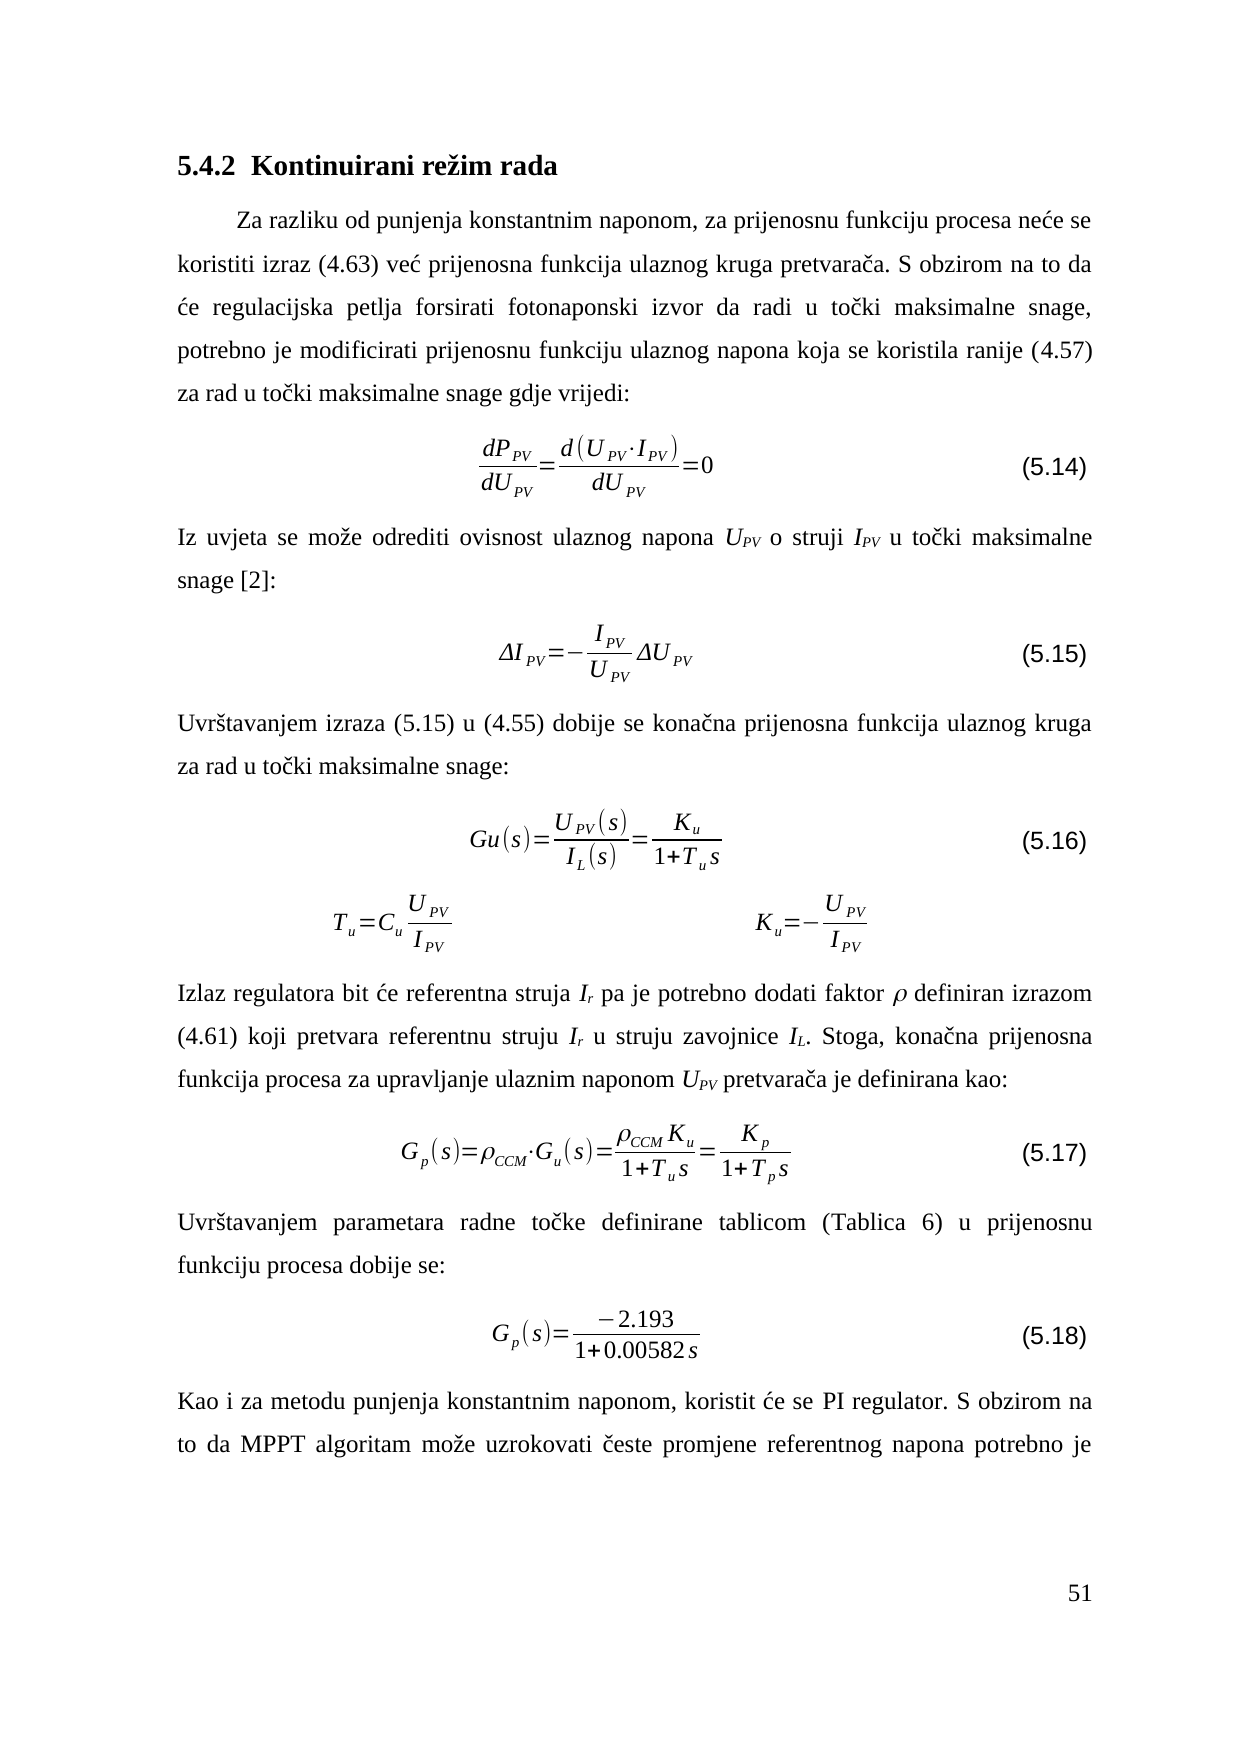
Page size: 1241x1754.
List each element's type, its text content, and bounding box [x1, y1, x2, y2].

table_header [177, 801, 1015, 884]
table_header [177, 1114, 1015, 1196]
text Kao i za metodu punjenja konstantnim naponom, koristit će se PI regulator. S obzirom na to da MPPT algoritam može uzrokovati česte promjene referentnog napona potrebno je [177, 1386, 1093, 1458]
text Uvrštavanjem izraza (5.15) u (4.55) dobije se konačna prijenosna funkcija ulaznog kruga za rad u točki maksimalne snage: [177, 708, 1093, 780]
table_cell [608, 884, 1015, 966]
table_header (5.17) [1015, 1114, 1093, 1196]
text Za razliku od punjenja konstantnim naponom, za prijenosnu funkciju procesa neće se koristiti izraz (4.63) već prijenosna funkcija ulaznog kruga pretvarača. S obzirom na to da će regulacijska petlja forsirati fotonaponski izvor da radi u točki maksimalne snage, potrebno je modificirati prijenosnu funkciju ulaznog napona koja se koristila ranije (4.57) za rad u točki maksimalne snage gdje vrijedi: [177, 206, 1093, 407]
table_header (5.14) [1015, 427, 1093, 510]
table_cell [1015, 884, 1093, 966]
text Izlaz regulatora bit će referentna struja Ir pa je potrebno dodati faktor ρ definiran izrazom (4.61) koji pretvara referentnu struju Ir u struju zavojnice IL. Stoga, konačna prijenosna funkcija procesa za upravljanje ulaznim naponom UPV pretvarača je definirana kao: [177, 978, 1093, 1093]
table_header [177, 614, 1015, 696]
table_header (5.18) [1015, 1300, 1093, 1374]
subtitle Kontinuirani režim rada [177, 148, 1093, 181]
text Iz uvjeta se može odrediti ovisnost ulaznog napona UPV o struji IPV u točki maksimalne snage [2]: [177, 522, 1093, 594]
table_header (5.16) [1015, 801, 1093, 884]
table_header [177, 1300, 1015, 1374]
table_header [177, 427, 1015, 510]
table_header (5.15) [1015, 614, 1093, 696]
table_cell [177, 884, 608, 966]
text Uvrštavanjem parametara radne točke definirane tablicom (Tablica 6) u prijenosnu funkciju procesa dobije se: [177, 1207, 1093, 1279]
